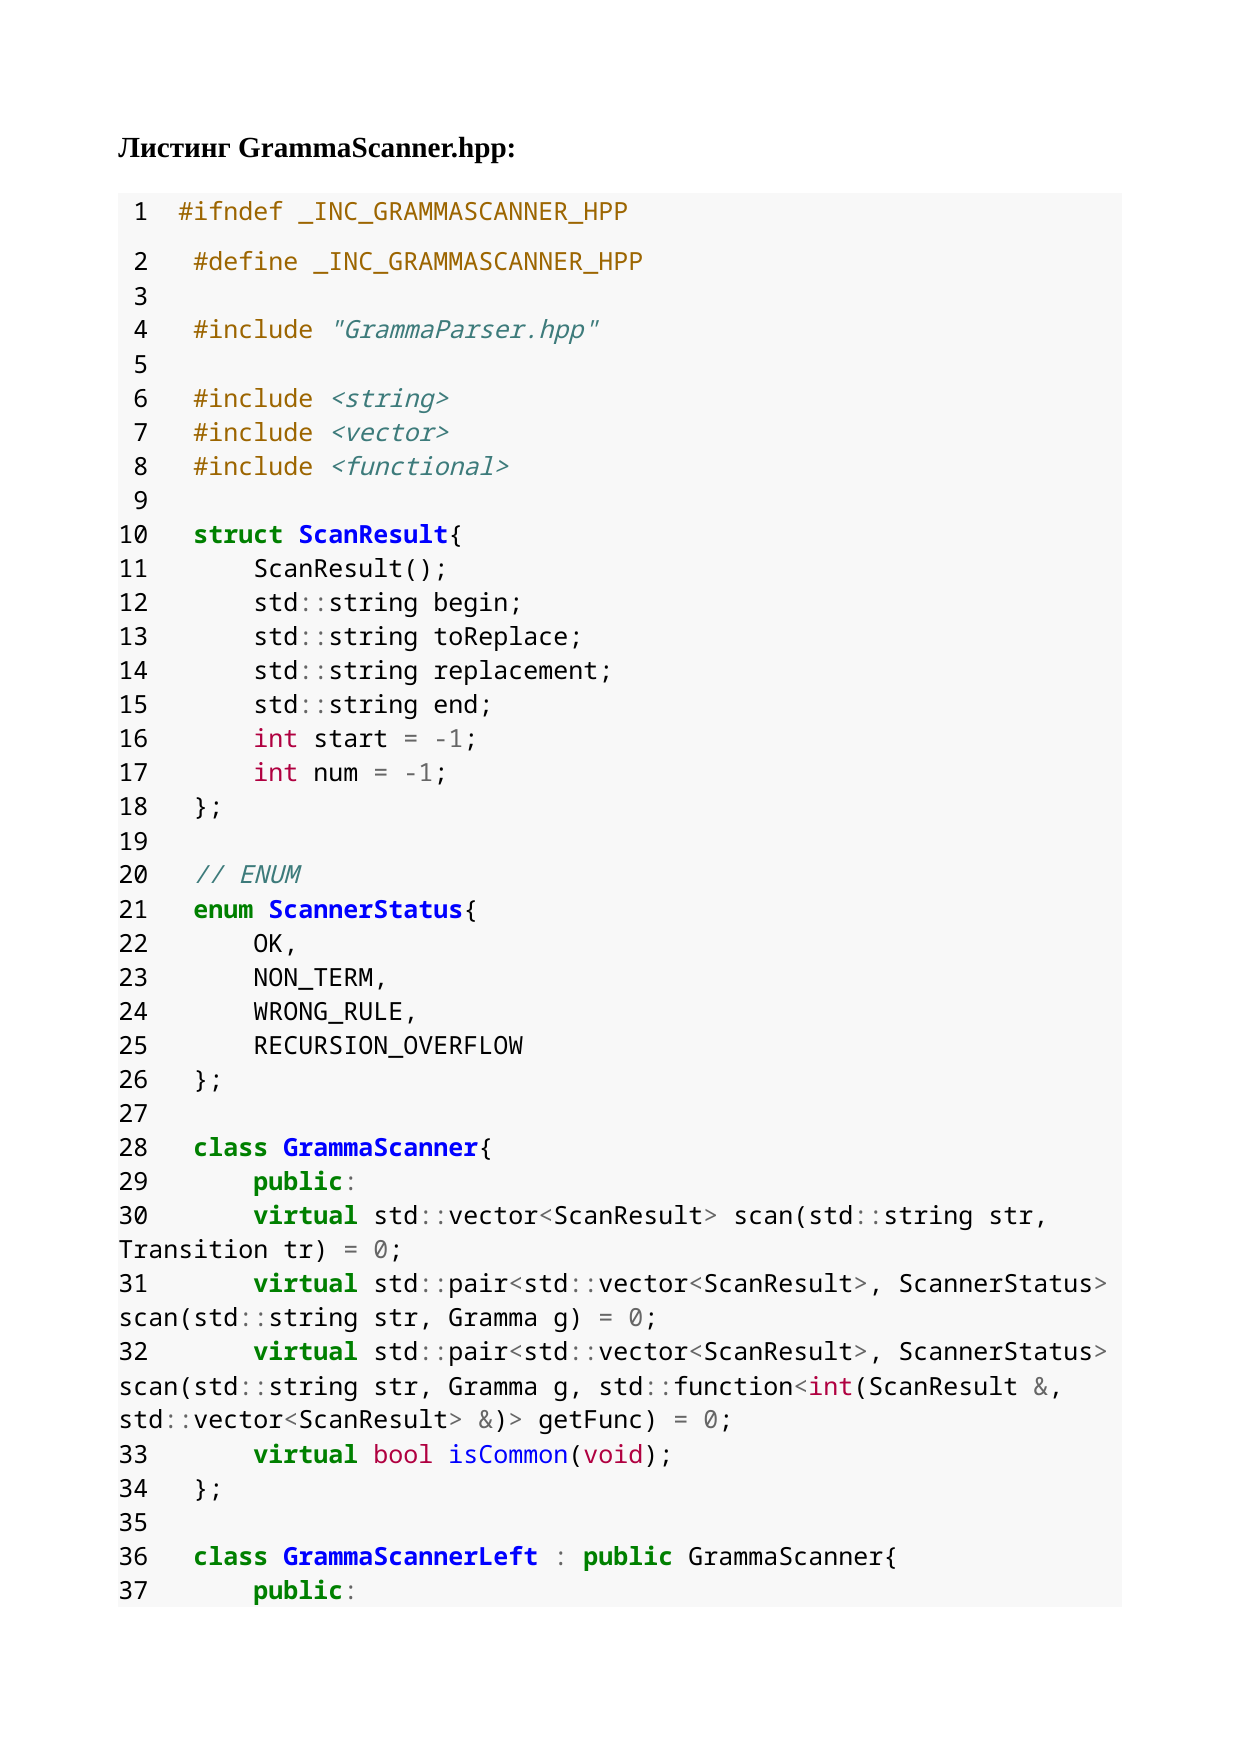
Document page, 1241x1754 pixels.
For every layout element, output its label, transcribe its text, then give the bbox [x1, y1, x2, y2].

text 22 OK, [118, 925, 1122, 959]
text 28 class GrammaScanner{ [118, 1130, 1122, 1164]
text 10 struct ScanResult{ [118, 517, 1122, 551]
text 34 }; [118, 1470, 1122, 1504]
text 6 #include <string> [118, 380, 1122, 414]
text 25 RECURSION_OVERFLOW [118, 1027, 1122, 1062]
text 32 virtual std::pair<std::vector<ScanResult>, ScannerStatus> scan(std::string str, Gramma g, std::function<int(ScanResult &, std::vector<ScanResult> &)> getFunc) = 0; [118, 1334, 1122, 1436]
text 7 #include <vector> [118, 414, 1122, 448]
text 2 #define _INC_GRAMMASCANNER_HPP [118, 244, 1122, 278]
text 17 int num = -1; [118, 755, 1122, 789]
text 12 std::string begin; [118, 585, 1122, 619]
text 15 std::string end; [118, 687, 1122, 721]
text 24 WRONG_RULE, [118, 993, 1122, 1027]
text 1 #ifndef _INC_GRAMMASCANNER_HPP [118, 193, 1122, 227]
text 20 // ENUM [118, 857, 1122, 891]
text 21 enum ScannerStatus{ [118, 891, 1122, 925]
text 13 std::string toReplace; [118, 619, 1122, 653]
text 26 }; [118, 1062, 1122, 1096]
text 23 NON_TERM, [118, 959, 1122, 993]
text 29 public: [118, 1164, 1122, 1198]
text 35 [118, 1504, 1122, 1538]
text 14 std::string replacement; [118, 653, 1122, 687]
text 33 virtual bool isCommon(void); [118, 1436, 1122, 1470]
text 31 virtual std::pair<std::vector<ScanResult>, ScannerStatus> scan(std::string str, Gramma g) = 0; [118, 1266, 1122, 1334]
text 30 virtual std::vector<ScanResult> scan(std::string str, Transition tr) = 0; [118, 1198, 1122, 1266]
text 4 #include "GrammaParser.hpp" [118, 312, 1122, 346]
text 16 int start = -1; [118, 721, 1122, 755]
text 36 class GrammaScannerLeft : public GrammaScanner{ [118, 1538, 1122, 1572]
text 3 [118, 278, 1122, 312]
text 9 [118, 482, 1122, 517]
text 5 [118, 346, 1122, 380]
text 27 [118, 1096, 1122, 1130]
text 11 ScanResult(); [118, 551, 1122, 585]
text 37 public: [118, 1572, 1122, 1607]
text 18 }; [118, 789, 1122, 823]
text Листинг GrammaScanner.hpp: [118, 131, 1122, 164]
text 8 #include <functional> [118, 448, 1122, 482]
text 19 [118, 823, 1122, 857]
